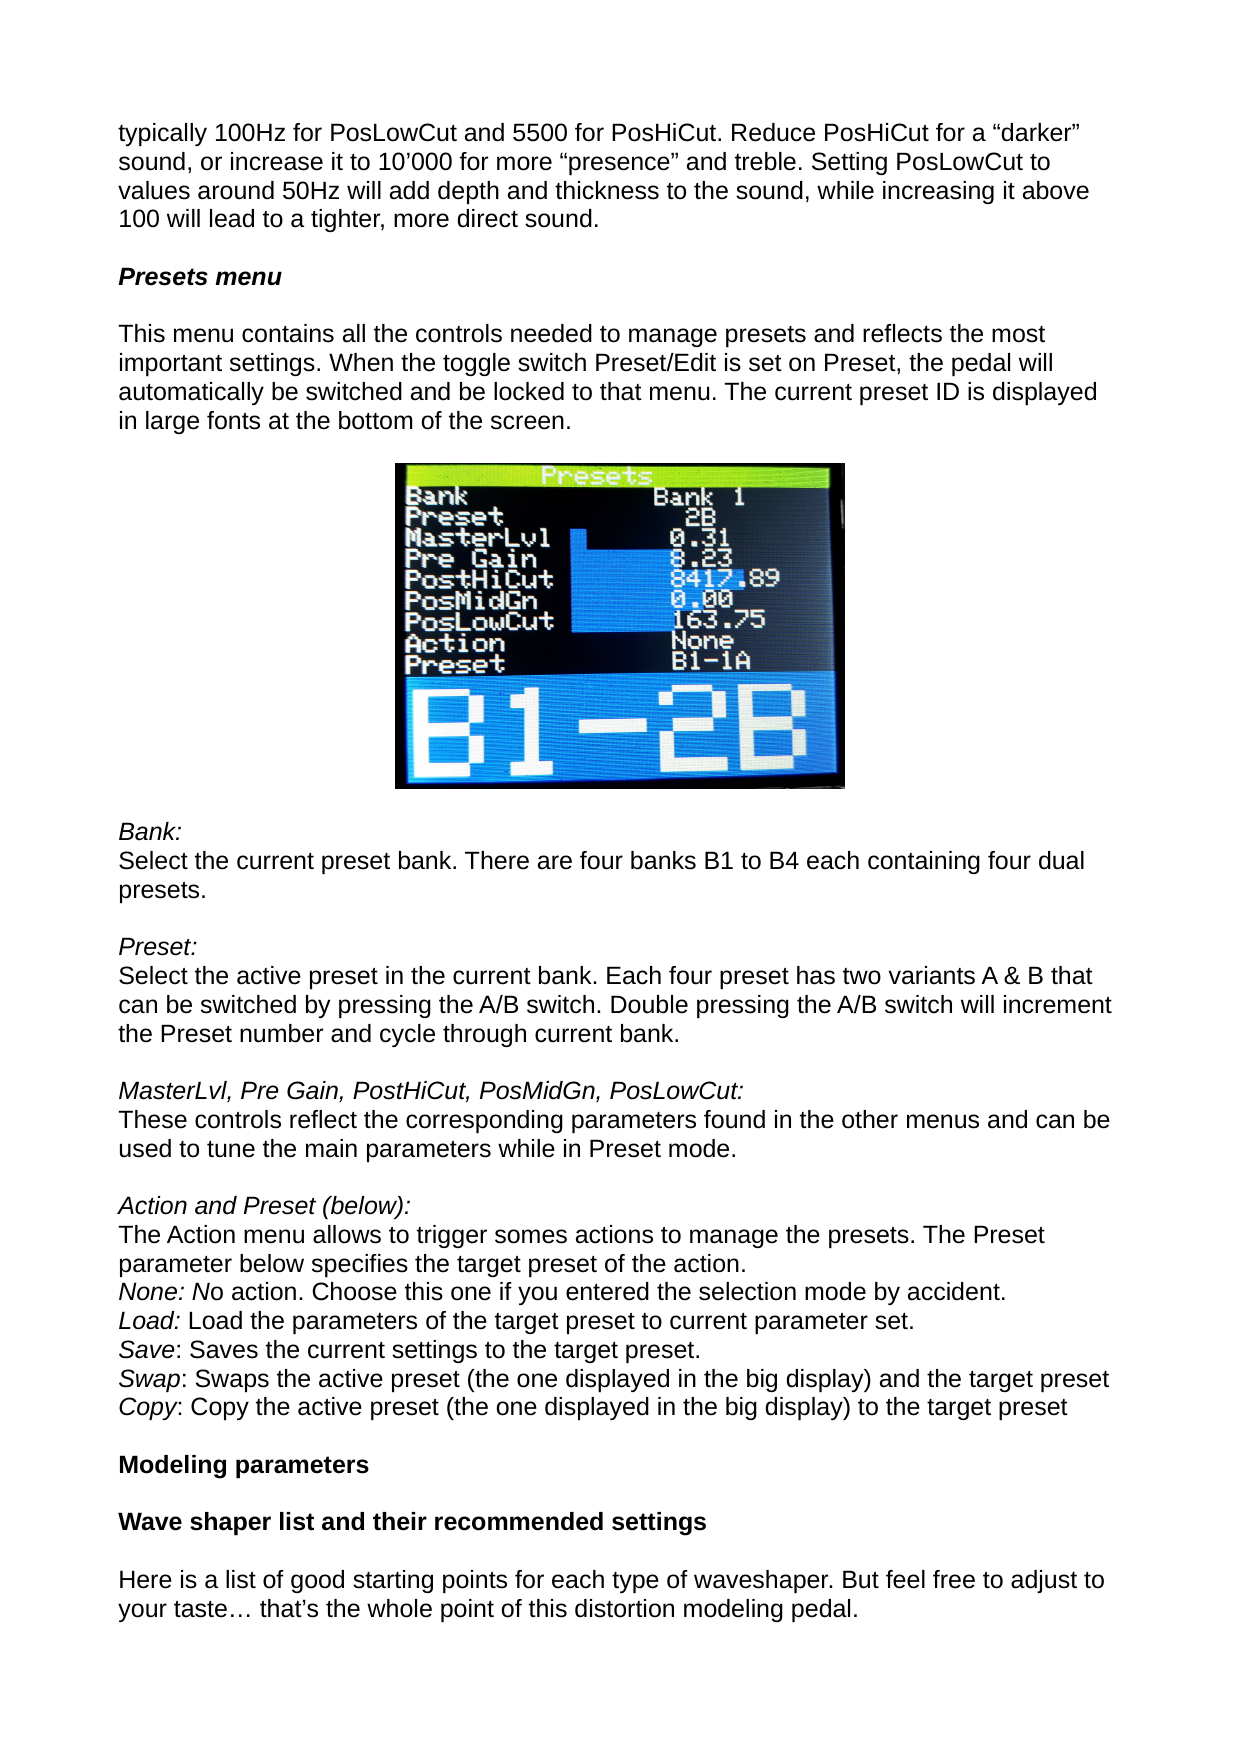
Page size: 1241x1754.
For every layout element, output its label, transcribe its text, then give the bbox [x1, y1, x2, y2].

text Presets menu [118, 262, 1122, 291]
text This menu contains all the controls needed to manage presets and reflects the most important settings. When the toggle switch Preset/Edit is set on Preset, the pedal will automatically be switched and be locked to that menu. The current preset ID is displayed in large fonts at the bottom of the screen. [118, 319, 1122, 434]
text Swap: Swaps the active preset (the one displayed in the big display) and the target preset [118, 1364, 1122, 1392]
text MasterLvl, Pre Gain, PostHiCut, PosMidGn, PosLowCut: [118, 1076, 1122, 1105]
text Select the active preset in the current bank. Each four preset has two variants A & B that can be switched by pressing the A/B switch. Double pressing the A/B switch will increment the Preset number and cycle through current bank. [118, 961, 1122, 1047]
text Here is a list of good starting points for each type of waveshaper. But feel free to adjust to your taste… that’s the whole point of this distortion modeling pedal. [118, 1565, 1122, 1622]
picture [395, 463, 845, 789]
text Load: Load the parameters of the target preset to current parameter set. [118, 1306, 1122, 1335]
text Modeling parameters [118, 1450, 1122, 1479]
text None: No action. Choose this one if you entered the selection mode by accident. [118, 1277, 1122, 1306]
text Action and Preset (below): [118, 1191, 1122, 1220]
text Wave shaper list and their recommended settings [118, 1507, 1122, 1536]
text Preset: [118, 932, 1122, 961]
text Copy: Copy the active preset (the one displayed in the big display) to the target preset [118, 1392, 1122, 1421]
text typically 100Hz for PosLowCut and 5500 for PosHiCut. Reduce PosHiCut for a “darker” sound, or increase it to 10’000 for more “presence” and treble. Setting PosLowCut to values around 50Hz will add depth and thickness to the sound, while increasing it above 100 will lead to a tighter, more direct sound. [118, 118, 1122, 233]
text Save: Saves the current settings to the target preset. [118, 1335, 1122, 1364]
text The Action menu allows to trigger somes actions to manage the presets. The Preset parameter below specifies the target preset of the action. [118, 1220, 1122, 1277]
text Select the current preset bank. There are four banks B1 to B4 each containing four dual presets. [118, 846, 1122, 904]
text These controls reflect the corresponding parameters found in the other menus and can be used to tune the main parameters while in Preset mode. [118, 1105, 1122, 1162]
text Bank: [118, 817, 1122, 846]
